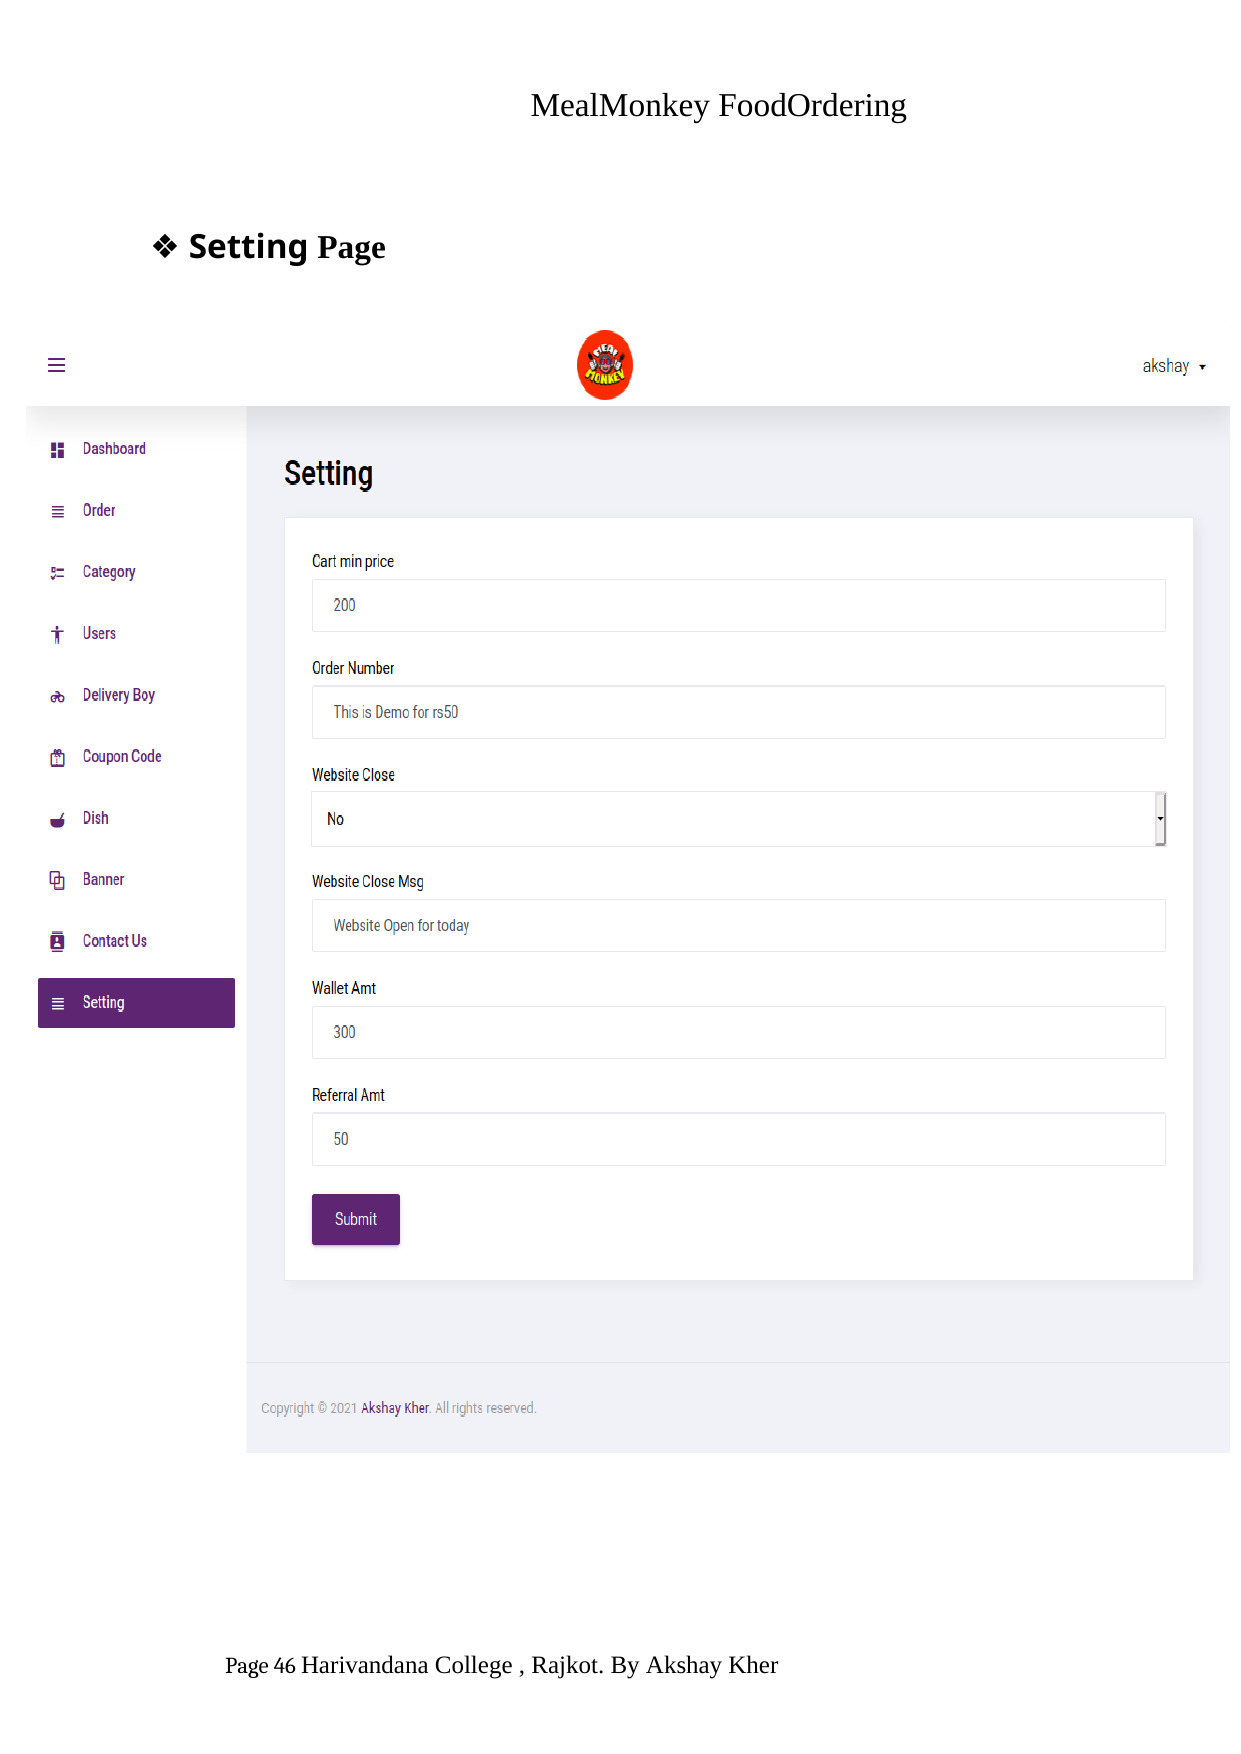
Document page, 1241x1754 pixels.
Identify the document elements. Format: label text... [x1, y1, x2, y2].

text ❖ Setting Page [150, 223, 1227, 268]
picture [26, 325, 1231, 1453]
